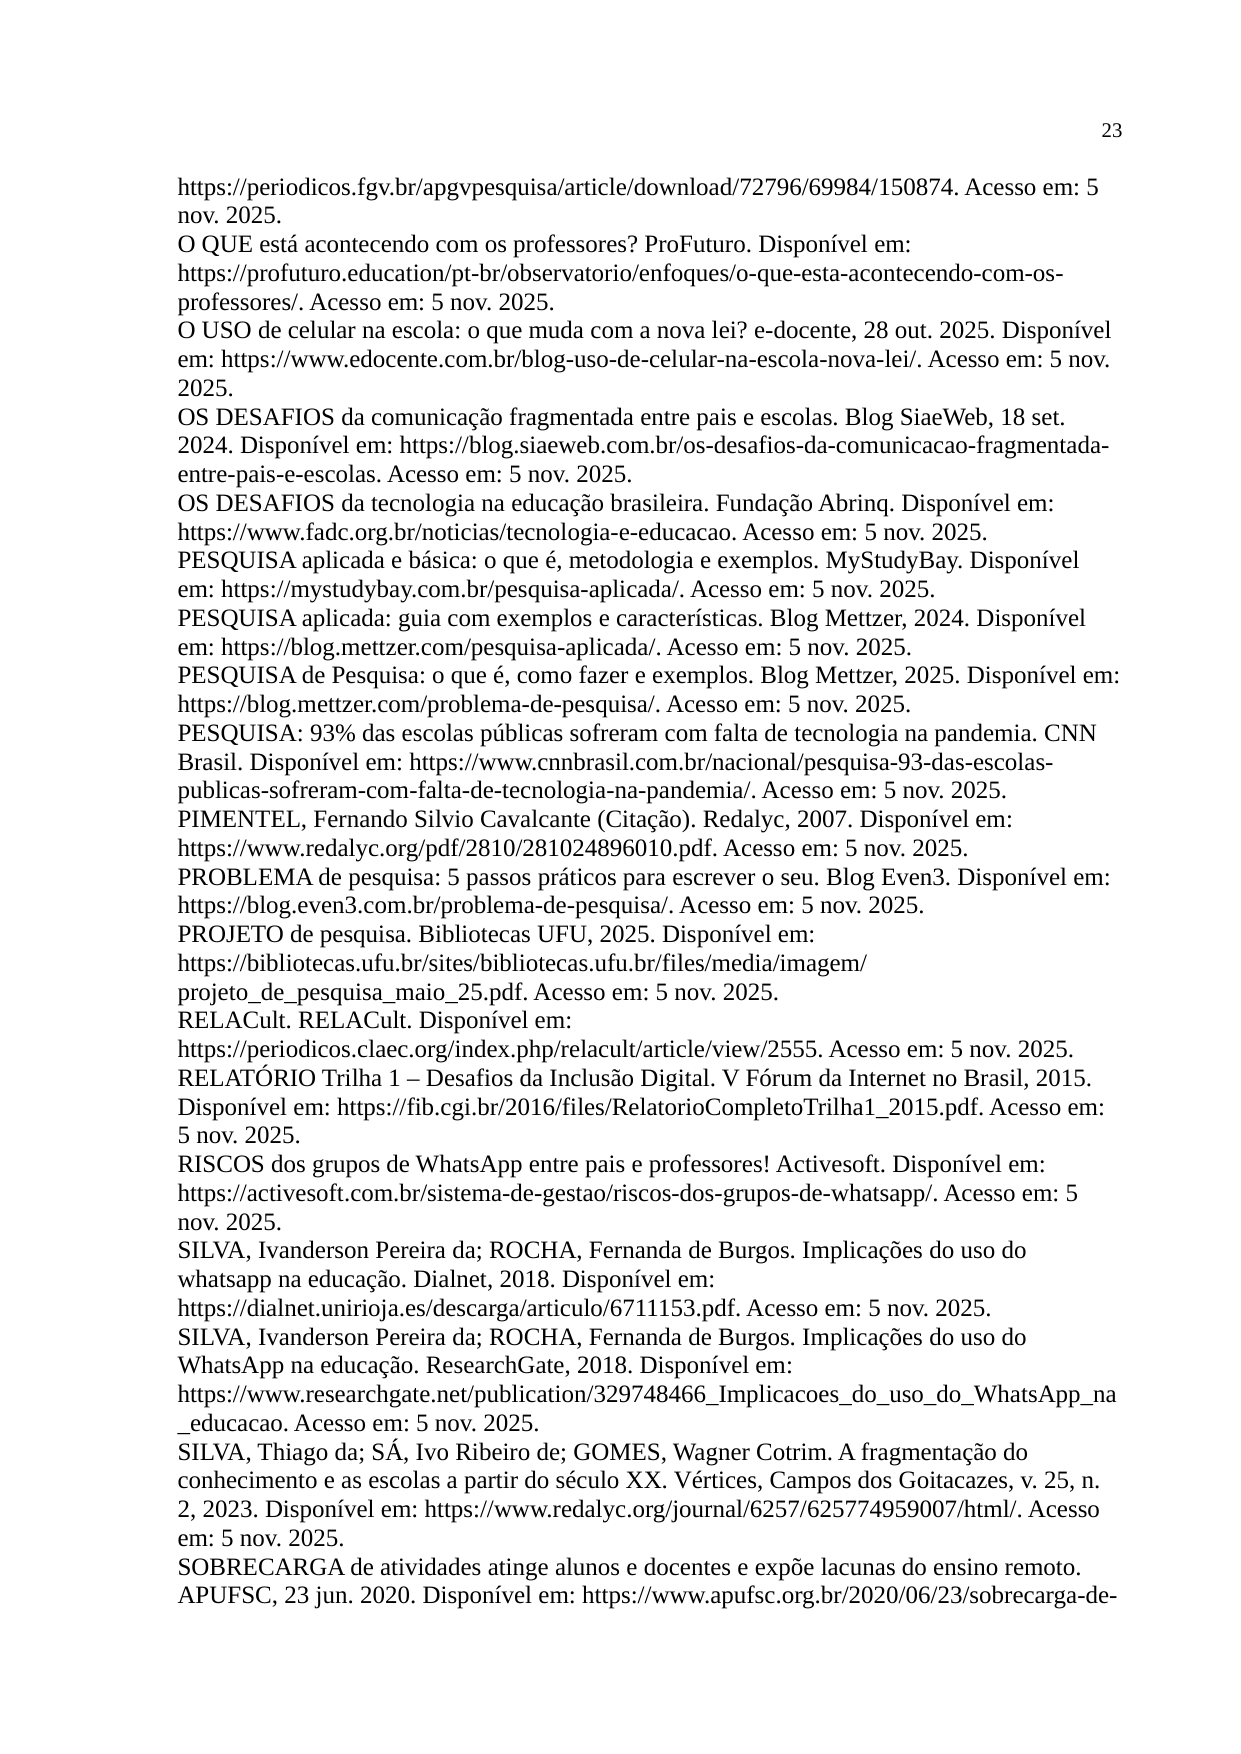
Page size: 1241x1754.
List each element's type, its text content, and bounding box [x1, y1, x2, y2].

text PROBLEMA de pesquisa: 5 passos práticos para escrever o seu. Blog Even3. Disponível em: https://blog.even3.com.br/problema-de-pesquisa/. Acesso em: 5 nov. 2025. [177, 862, 1122, 919]
text PESQUISA de Pesquisa: o que é, como fazer e exemplos. Blog Mettzer, 2025. Disponível em: https://blog.mettzer.com/problema-de-pesquisa/. Acesso em: 5 nov. 2025. [177, 660, 1122, 718]
text PESQUISA aplicada e básica: o que é, metodologia e exemplos. MyStudyBay. Disponível em: https://mystudybay.com.br/pesquisa-aplicada/. Acesso em: 5 nov. 2025. [177, 545, 1122, 603]
text RELATÓRIO Trilha 1 – Desafios da Inclusão Digital. V Fórum da Internet no Brasil, 2015. Disponível em: https://fib.cgi.br/2016/files/RelatorioCompletoTrilha1_2015.pdf. Acesso em: 5 nov. 2025. [177, 1063, 1122, 1149]
text O USO de celular na escola: o que muda com a nova lei? e-docente, 28 out. 2025. Disponível em: https://www.edocente.com.br/blog-uso-de-celular-na-escola-nova-lei/. Acesso em: 5 nov. 2025. [177, 315, 1122, 402]
text SILVA, Ivanderson Pereira da; ROCHA, Fernanda de Burgos. Implicações do uso do whatsapp na educação. Dialnet, 2018. Disponível em: https://dialnet.unirioja.es/descarga/articulo/6711153.pdf. Acesso em: 5 nov. 2025. [177, 1235, 1122, 1322]
text RELACult. RELACult. Disponível em: https://periodicos.claec.org/index.php/relacult/article/view/2555. Acesso em: 5 nov. 2025. [177, 1005, 1122, 1063]
text PESQUISA: 93% das escolas públicas sofreram com falta de tecnologia na pandemia. CNN Brasil. Disponível em: https://www.cnnbrasil.com.br/nacional/pesquisa-93-das-escolas-publicas-sofreram-com-falta-de-tecnologia-na-pandemia/. Acesso em: 5 nov. 2025. [177, 718, 1122, 804]
text O QUE está acontecendo com os professores? ProFuturo. Disponível em: https://profuturo.education/pt-br/observatorio/enfoques/o-que-esta-acontecendo-com-os-professores/. Acesso em: 5 nov. 2025. [177, 229, 1122, 315]
text SILVA, Thiago da; SÁ, Ivo Ribeiro de; GOMES, Wagner Cotrim. A fragmentação do conhecimento e as escolas a partir do século XX. Vértices, Campos dos Goitacazes, v. 25, n. 2, 2023. Disponível em: https://www.redalyc.org/journal/6257/625774959007/html/. Acesso em: 5 nov. 2025. [177, 1437, 1122, 1552]
text SOBRECARGA de atividades atinge alunos e docentes e expõe lacunas do ensino remoto. APUFSC, 23 jun. 2020. Disponível em: https://www.apufsc.org.br/2020/06/23/sobrecarga-de- [177, 1552, 1122, 1609]
text PROJETO de pesquisa. Bibliotecas UFU, 2025. Disponível em: https://bibliotecas.ufu.br/sites/bibliotecas.ufu.br/files/media/imagem/projeto_de_pesquisa_maio_25.pdf. Acesso em: 5 nov. 2025. [177, 919, 1122, 1005]
text PIMENTEL, Fernando Silvio Cavalcante (Citação). Redalyc, 2007. Disponível em: https://www.redalyc.org/pdf/2810/281024896010.pdf. Acesso em: 5 nov. 2025. [177, 804, 1122, 862]
text RISCOS dos grupos de WhatsApp entre pais e professores! Activesoft. Disponível em: https://activesoft.com.br/sistema-de-gestao/riscos-dos-grupos-de-whatsapp/. Acesso em: 5 nov. 2025. [177, 1149, 1122, 1235]
text https://periodicos.fgv.br/apgvpesquisa/article/download/72796/69984/150874. Acesso em: 5 nov. 2025. [177, 172, 1122, 229]
text SILVA, Ivanderson Pereira da; ROCHA, Fernanda de Burgos. Implicações do uso do WhatsApp na educação. ResearchGate, 2018. Disponível em: https://www.researchgate.net/publication/329748466_Implicacoes_do_uso_do_WhatsApp_na_educacao. Acesso em: 5 nov. 2025. [177, 1322, 1122, 1437]
text OS DESAFIOS da tecnologia na educação brasileira. Fundação Abrinq. Disponível em: https://www.fadc.org.br/noticias/tecnologia-e-educacao. Acesso em: 5 nov. 2025. [177, 488, 1122, 545]
text PESQUISA aplicada: guia com exemplos e características. Blog Mettzer, 2024. Disponível em: https://blog.mettzer.com/pesquisa-aplicada/. Acesso em: 5 nov. 2025. [177, 603, 1122, 660]
text OS DESAFIOS da comunicação fragmentada entre pais e escolas. Blog SiaeWeb, 18 set. 2024. Disponível em: https://blog.siaeweb.com.br/os-desafios-da-comunicacao-fragmentada-entre-pais-e-escolas. Acesso em: 5 nov. 2025. [177, 402, 1122, 488]
